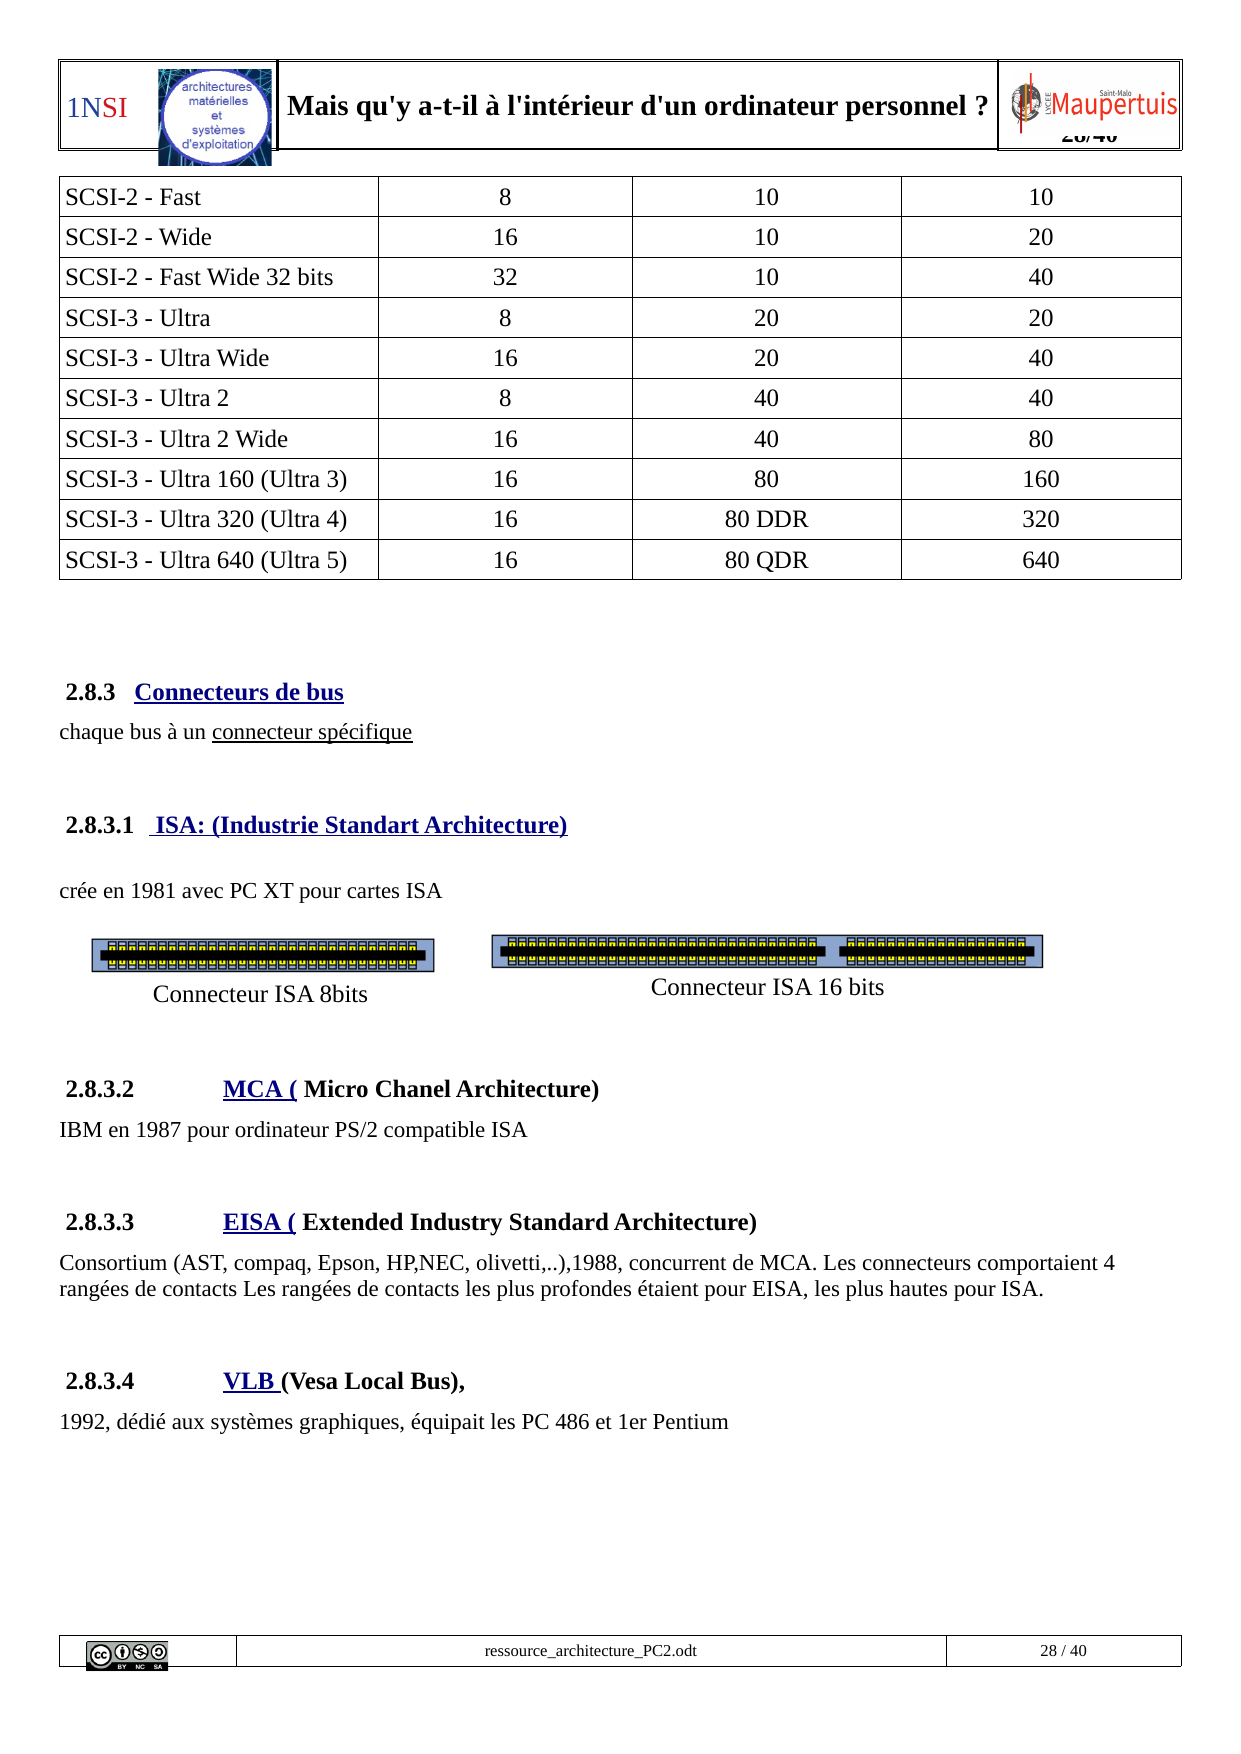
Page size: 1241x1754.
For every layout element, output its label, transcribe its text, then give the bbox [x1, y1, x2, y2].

table_cell 8 [379, 379, 632, 418]
table_cell 16 [379, 459, 632, 498]
table_cell 320 [902, 500, 1181, 539]
table_cell 10 [633, 258, 901, 297]
table_cell 16 [379, 217, 632, 257]
table_cell 20 [902, 217, 1181, 257]
subtitle VLB (Vesa Local Bus), [59, 1366, 1181, 1395]
table_cell SCSI-3 - Ultra [60, 298, 378, 337]
table_cell SCSI-3 - Ultra Wide [60, 338, 378, 378]
text crée en 1981 avec PC XT pour cartes ISA [59, 877, 1181, 904]
table_cell SCSI-2 - Wide [60, 217, 378, 257]
table_cell SCSI-3 - Ultra 2 Wide [60, 419, 378, 458]
table_cell 40 [902, 338, 1181, 378]
table_cell 10 [633, 177, 901, 216]
table_cell 40 [902, 379, 1181, 418]
table_cell SCSI-2 - Fast Wide 32 bits [60, 258, 378, 297]
subtitle MCA ( Micro Chanel Architecture) [59, 1074, 1181, 1103]
table_cell 40 [902, 258, 1181, 297]
picture [488, 932, 1047, 972]
picture [78, 932, 442, 980]
picture [158, 69, 272, 166]
table_cell 40 [633, 419, 901, 458]
table_cell SCSI-2 - Fast [60, 177, 378, 216]
subtitle ISA: (Industrie Standart Architecture) [59, 810, 1181, 839]
table_cell 20 [902, 298, 1181, 337]
table_cell 80 DDR [633, 500, 901, 539]
text IBM en 1987 pour ordinateur PS/2 compatible ISA [59, 1116, 1181, 1142]
picture [86, 1641, 169, 1672]
picture [1011, 70, 1179, 136]
table_cell 80 [633, 459, 901, 498]
table_cell 80 [902, 419, 1181, 458]
text Consortium (AST, compaq, Epson, HP,NEC, olivetti,..),1988, concurrent de MCA. Les connecteurs comportaient 4 rangées de contacts Les rangées de contacts les plus profondes étaient pour EISA, les plus hautes pour ISA. [59, 1248, 1181, 1301]
text Connecteur ISA 16 bits [473, 932, 1062, 1001]
table_cell 40 [633, 379, 901, 418]
table_cell 640 [902, 540, 1181, 579]
table_cell 32 [379, 258, 632, 297]
table_cell 20 [633, 298, 901, 337]
table_cell 80 QDR [633, 540, 901, 579]
table_cell SCSI-3 - Ultra 2 [60, 379, 378, 418]
text chaque bus à un connecteur spécifique [59, 718, 1181, 745]
table_cell SCSI-3 - Ultra 320 (Ultra 4) [60, 500, 378, 539]
text 1992, dédié aux systèmes graphiques, équipait les PC 486 et 1er Pentium [59, 1408, 1181, 1434]
subtitle Connecteurs de bus [59, 677, 1181, 706]
table_cell 16 [379, 338, 632, 378]
table_cell SCSI-3 - Ultra 160 (Ultra 3) [60, 459, 378, 498]
subtitle EISA ( Extended Industry Standard Architecture) [59, 1207, 1181, 1236]
table_cell 8 [379, 177, 632, 216]
table_cell 20 [633, 338, 901, 378]
table_cell 16 [379, 500, 632, 539]
table_cell 10 [633, 217, 901, 257]
table_cell 10 [902, 177, 1181, 216]
table_cell SCSI-3 - Ultra 640 (Ultra 5) [60, 540, 378, 579]
table_cell 8 [379, 298, 632, 337]
table_cell 16 [379, 419, 632, 458]
table_cell 16 [379, 540, 632, 579]
text Connecteur ISA 8bits [70, 932, 451, 1008]
table_cell 160 [902, 459, 1181, 498]
